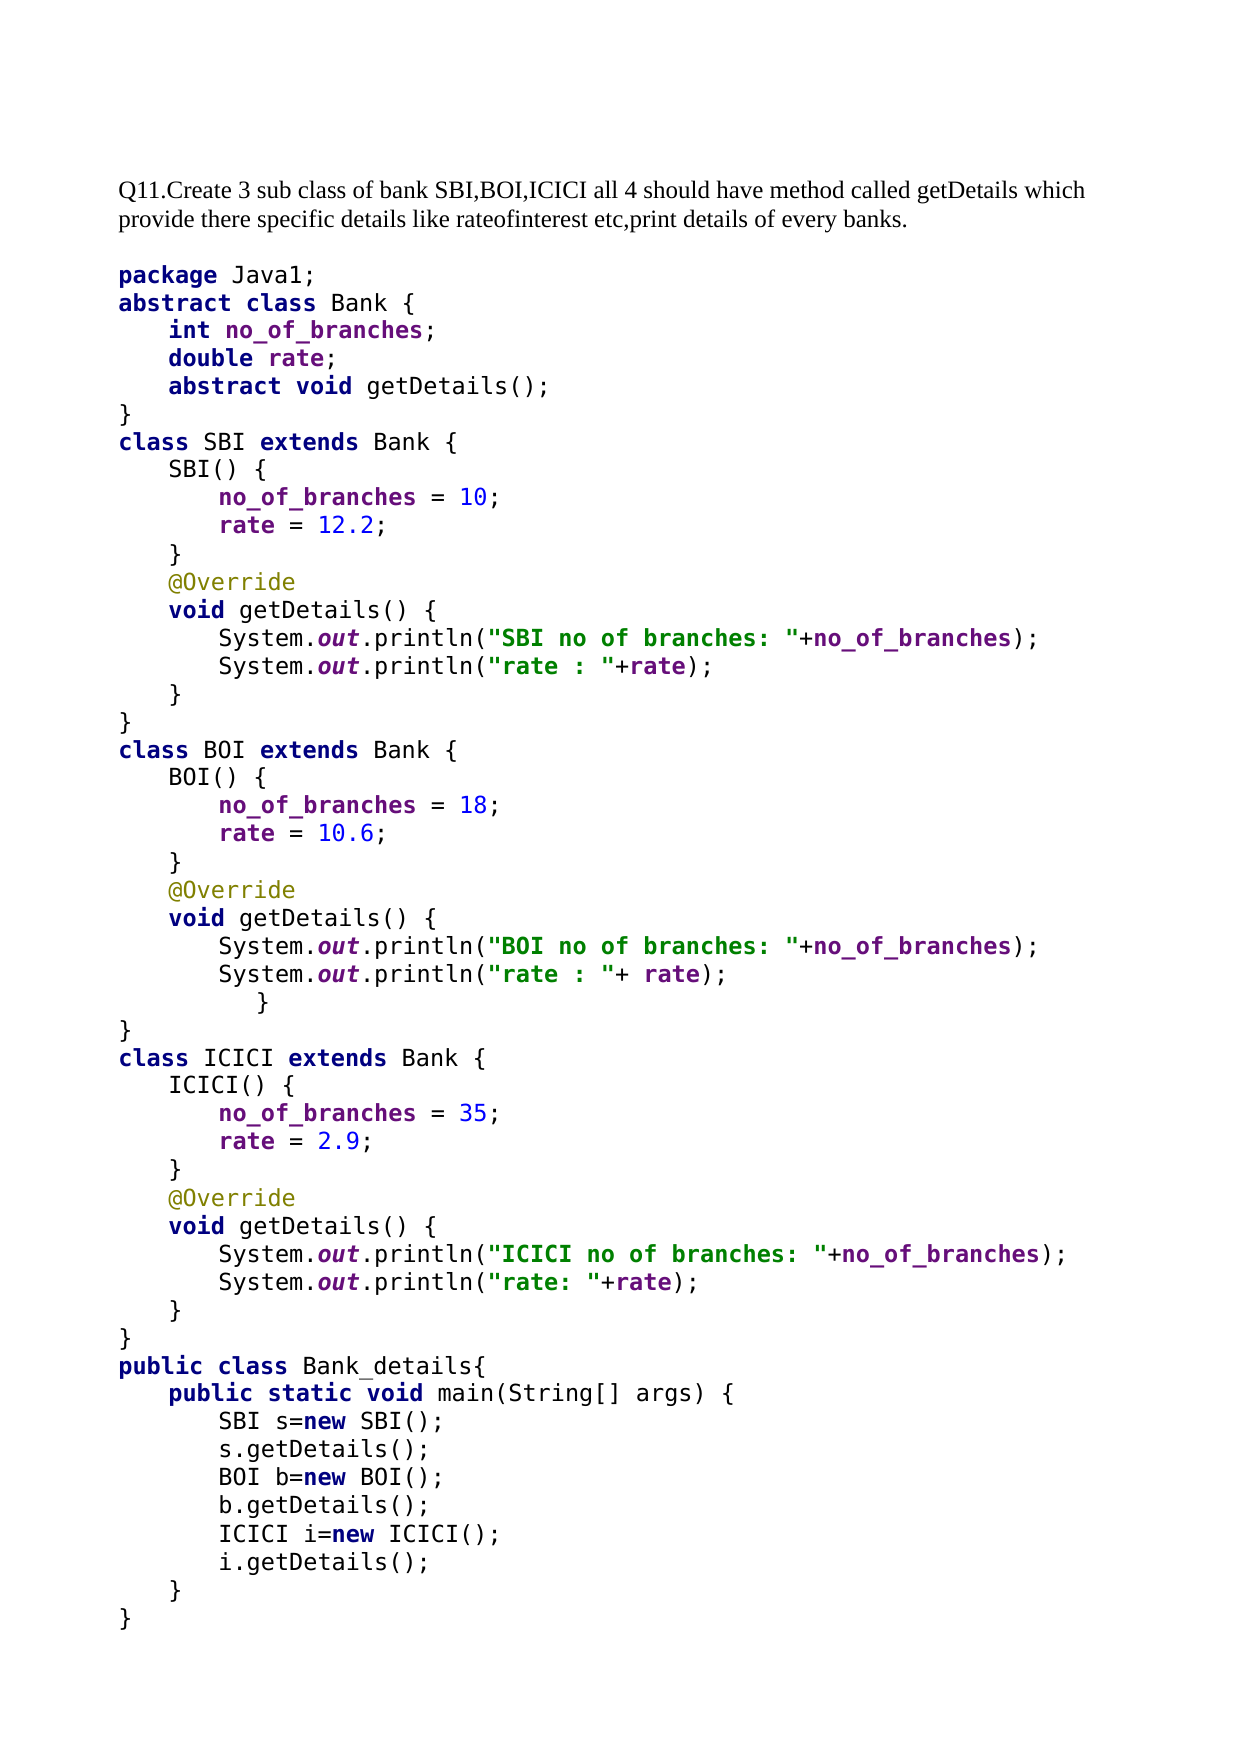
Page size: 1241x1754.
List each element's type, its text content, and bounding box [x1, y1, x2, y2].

text } [118, 1297, 1122, 1325]
text System.out.println("rate : "+rate); [118, 653, 1122, 681]
text abstract void getDetails(); [118, 373, 1122, 401]
text @Override [118, 568, 1122, 596]
text } [118, 1017, 1122, 1044]
text class SBI extends Bank { [118, 428, 1122, 456]
text no_of_branches = 18; [118, 792, 1122, 820]
text BOI b=new BOI(); [118, 1464, 1122, 1492]
text rate = 2.9; [118, 1128, 1122, 1156]
text } [118, 1325, 1122, 1352]
text double rate; [118, 345, 1122, 373]
text } [118, 540, 1122, 568]
text rate = 12.2; [118, 512, 1122, 540]
text } [118, 709, 1122, 736]
text } [118, 401, 1122, 428]
text int no_of_branches; [118, 317, 1122, 345]
text public class Bank_details{ [118, 1352, 1122, 1379]
text class ICICI extends Bank { [118, 1044, 1122, 1072]
text void getDetails() { [118, 904, 1122, 932]
text abstract class Bank { [118, 289, 1122, 317]
text void getDetails() { [118, 1212, 1122, 1240]
text } [118, 848, 1122, 876]
text public static void main(String[] args) { [118, 1379, 1122, 1408]
text } [118, 681, 1122, 709]
text System.out.println("rate: "+rate); [118, 1268, 1122, 1297]
text } [118, 1156, 1122, 1184]
text } [118, 989, 1122, 1017]
text System.out.println("rate : "+ rate); [118, 961, 1122, 989]
text SBI() { [118, 456, 1122, 484]
text class BOI extends Bank { [118, 736, 1122, 764]
text no_of_branches = 10; [118, 484, 1122, 512]
text @Override [118, 876, 1122, 904]
text i.getDetails(); [118, 1548, 1122, 1576]
text SBI s=new SBI(); [118, 1408, 1122, 1436]
text ICICI() { [118, 1072, 1122, 1100]
text System.out.println("ICICI no of branches: "+no_of_branches); [118, 1240, 1122, 1268]
text no_of_branches = 35; [118, 1100, 1122, 1128]
text b.getDetails(); [118, 1492, 1122, 1520]
text Q11.Create 3 sub class of bank SBI,BOI,ICICI all 4 should have method called getDetails which provide there specific details like rateofinterest etc,print details of every banks. [118, 176, 1122, 233]
text s.getDetails(); [118, 1436, 1122, 1464]
text } [118, 1576, 1122, 1604]
text System.out.println("BOI no of branches: "+no_of_branches); [118, 932, 1122, 961]
text void getDetails() { [118, 596, 1122, 624]
text System.out.println("SBI no of branches: "+no_of_branches); [118, 624, 1122, 653]
text ICICI i=new ICICI(); [118, 1520, 1122, 1548]
text BOI() { [118, 764, 1122, 792]
text } [118, 1604, 1122, 1632]
text package Java1; [118, 262, 1122, 289]
text @Override [118, 1184, 1122, 1212]
text rate = 10.6; [118, 820, 1122, 848]
